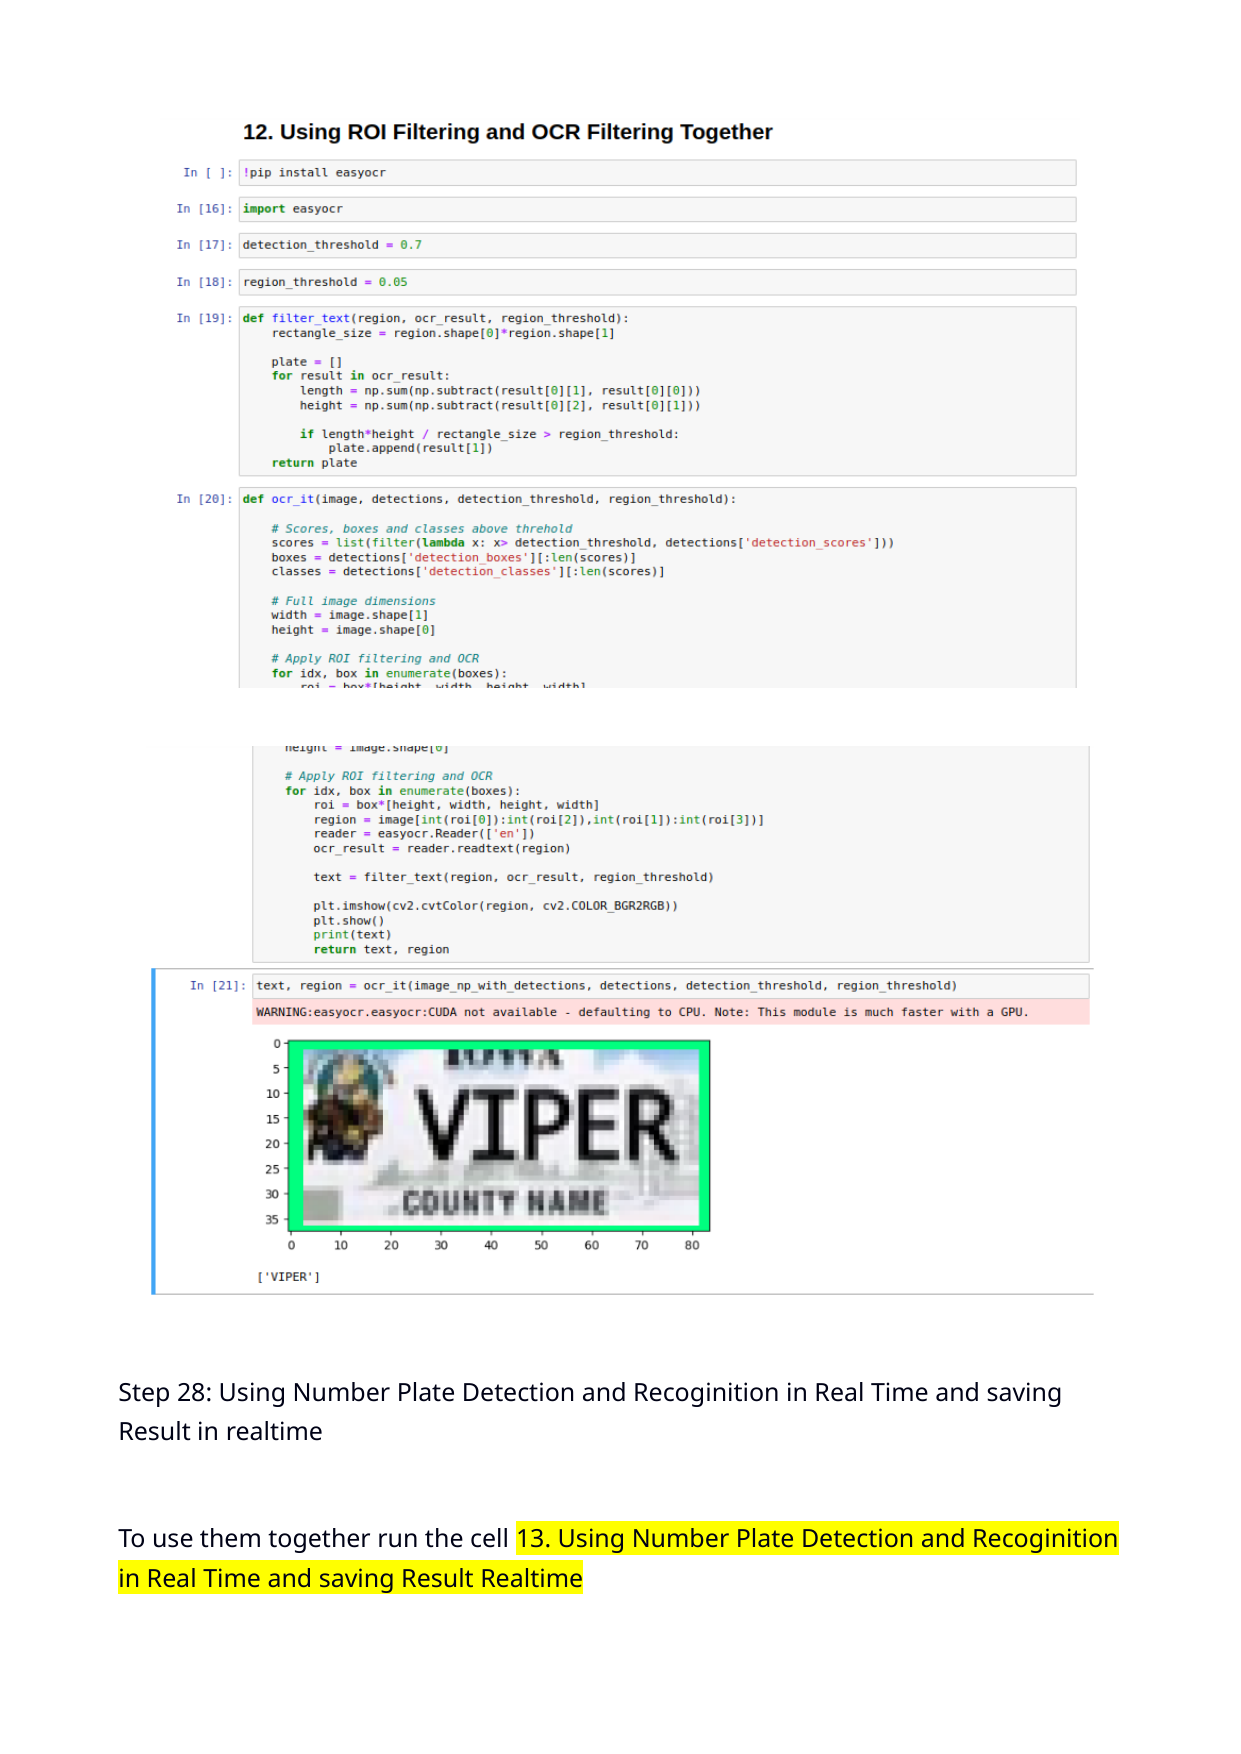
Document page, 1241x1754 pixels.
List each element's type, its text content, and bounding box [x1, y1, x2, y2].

text To use them together run the cell 13. Using Number Plate Detection and Recoginition in Real Time and saving Result Realtime [118, 1521, 1122, 1594]
picture [146, 746, 1094, 1316]
text Step 28: Using Number Plate Detection and Recoginition in Real Time and saving Result in realtime [118, 1374, 1122, 1448]
picture [159, 118, 1081, 688]
